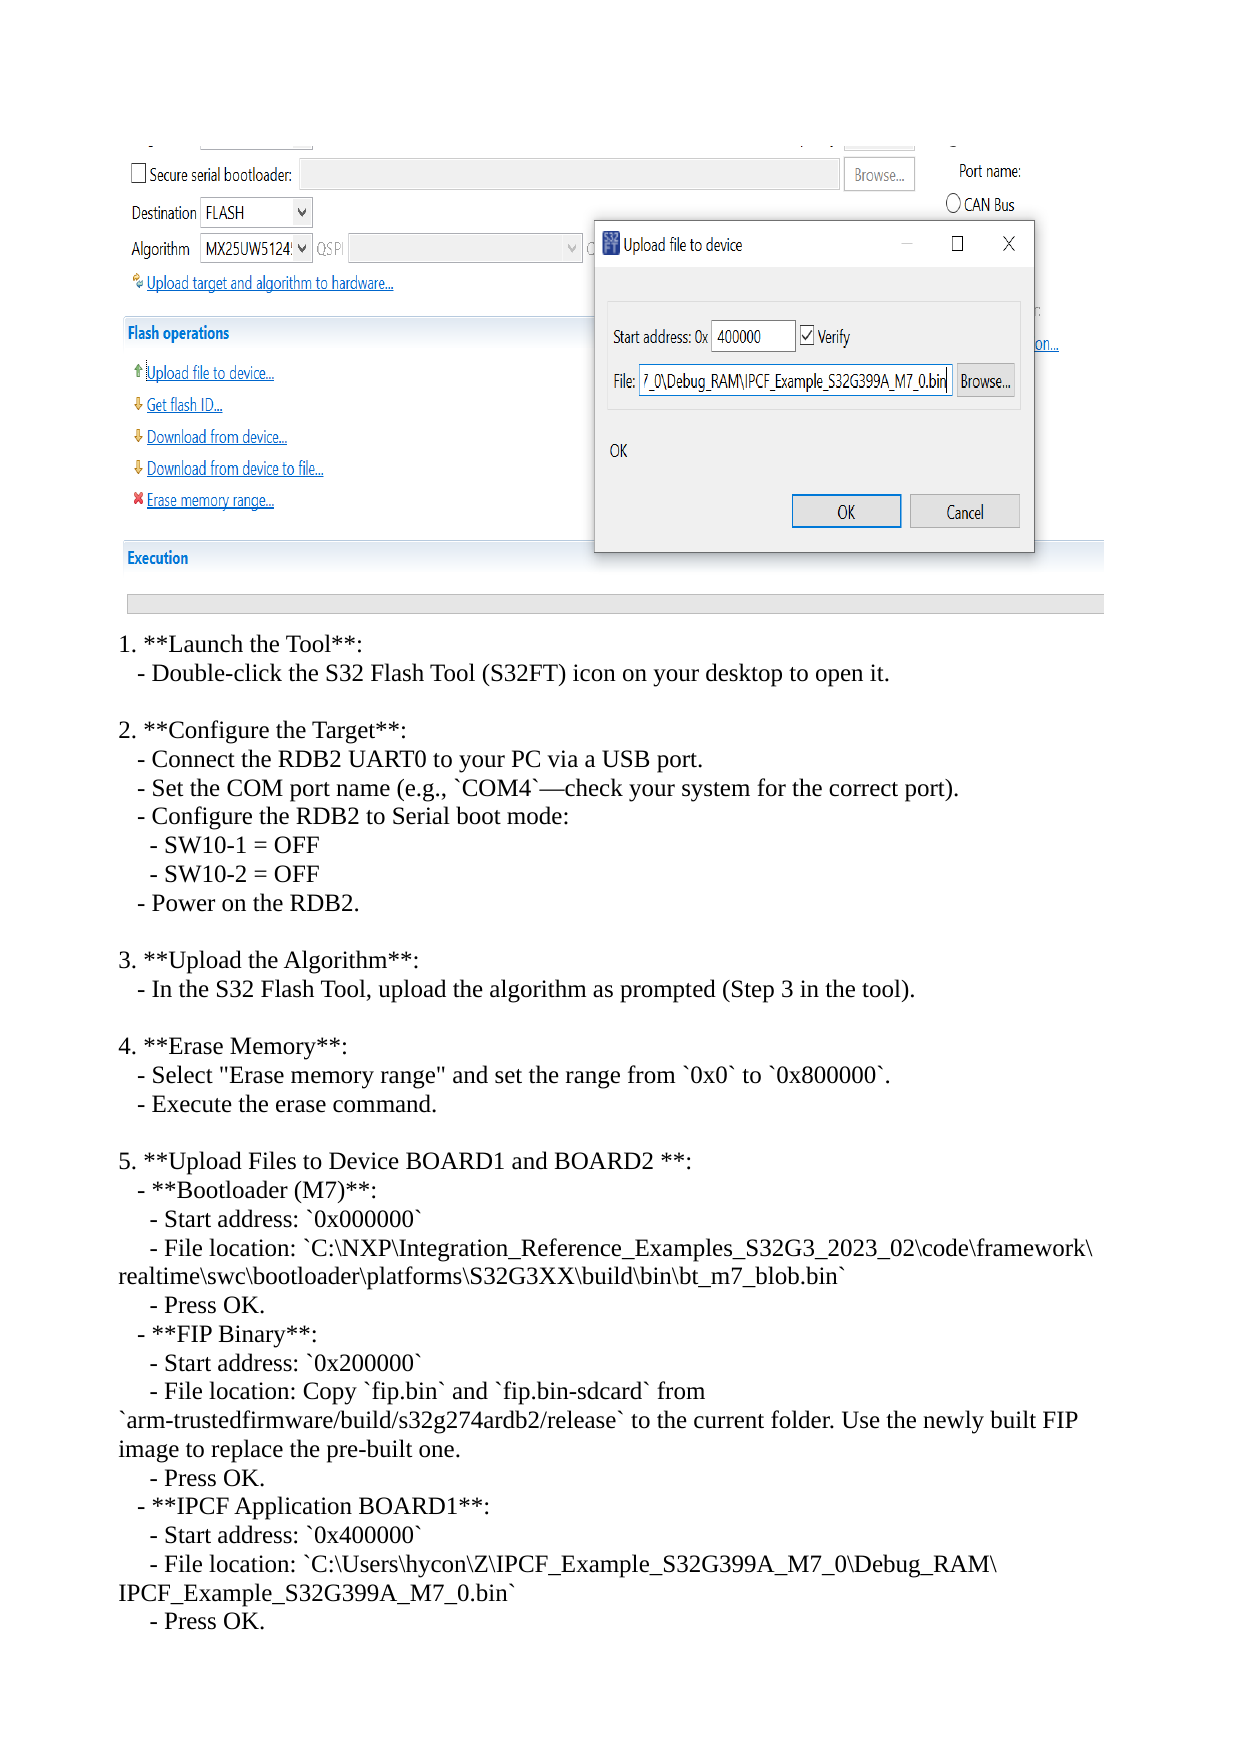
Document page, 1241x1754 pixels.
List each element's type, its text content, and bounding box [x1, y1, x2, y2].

text 4. **Erase Memory**: [118, 1031, 1122, 1060]
text - Double-click the S32 Flash Tool (S32FT) icon on your desktop to open it. [118, 658, 1122, 686]
text - **Bootloader (M7)**: [118, 1175, 1122, 1204]
text 3. **Upload the Algorithm**: [118, 945, 1122, 974]
text - File location: `C:\NXP\Integration_Reference_Examples_S32G3_2023_02\code\framework\realtime\swc\bootloader\platforms\S32G3XX\build\bin\bt_m7_blob.bin` [118, 1233, 1122, 1290]
text - In the S32 Flash Tool, upload the algorithm as prompted (Step 3 in the tool). [118, 974, 1122, 1003]
text - SW10-1 = OFF [118, 830, 1122, 859]
text - Start address: `0x200000` [118, 1348, 1122, 1376]
text - **FIP Binary**: [118, 1319, 1122, 1348]
text - Select "Erase memory range" and set the range from `0x0` to `0x800000`. [118, 1060, 1122, 1089]
text - Execute the erase command. [118, 1089, 1122, 1118]
text - **IPCF Application BOARD1**: [118, 1491, 1122, 1520]
text - Press OK. [118, 1463, 1122, 1491]
text - File location: Copy `fip.bin` and `fip.bin-sdcard` from `arm-trustedfirmware/build/s32g274ardb2/release` to the current folder. Use the newly built FIP image to replace the pre-built one. [118, 1376, 1122, 1463]
text - Press OK. [118, 1290, 1122, 1319]
text - Power on the RDB2. [118, 888, 1122, 916]
text - SW10-2 = OFF [118, 859, 1122, 888]
text 2. **Configure the Target**: [118, 715, 1122, 744]
text - Start address: `0x000000` [118, 1204, 1122, 1233]
text - Set the COM port name (e.g., `COM4`—check your system for the correct port). [118, 773, 1122, 801]
text - Configure the RDB2 to Serial boot mode: [118, 801, 1122, 830]
text - Connect the RDB2 UART0 to your PC via a USB port. [118, 744, 1122, 773]
picture [118, 146, 1104, 629]
text - Start address: `0x400000` [118, 1520, 1122, 1549]
text - Press OK. [118, 1606, 1122, 1635]
text 5. **Upload Files to Device BOARD1 and BOARD2 **: [118, 1146, 1122, 1175]
text 1. **Launch the Tool**: [118, 629, 1122, 658]
text - File location: `C:\Users\hycon\Z\IPCF_Example_S32G399A_M7_0\Debug_RAM\IPCF_Example_S32G399A_M7_0.bin` [118, 1549, 1122, 1606]
